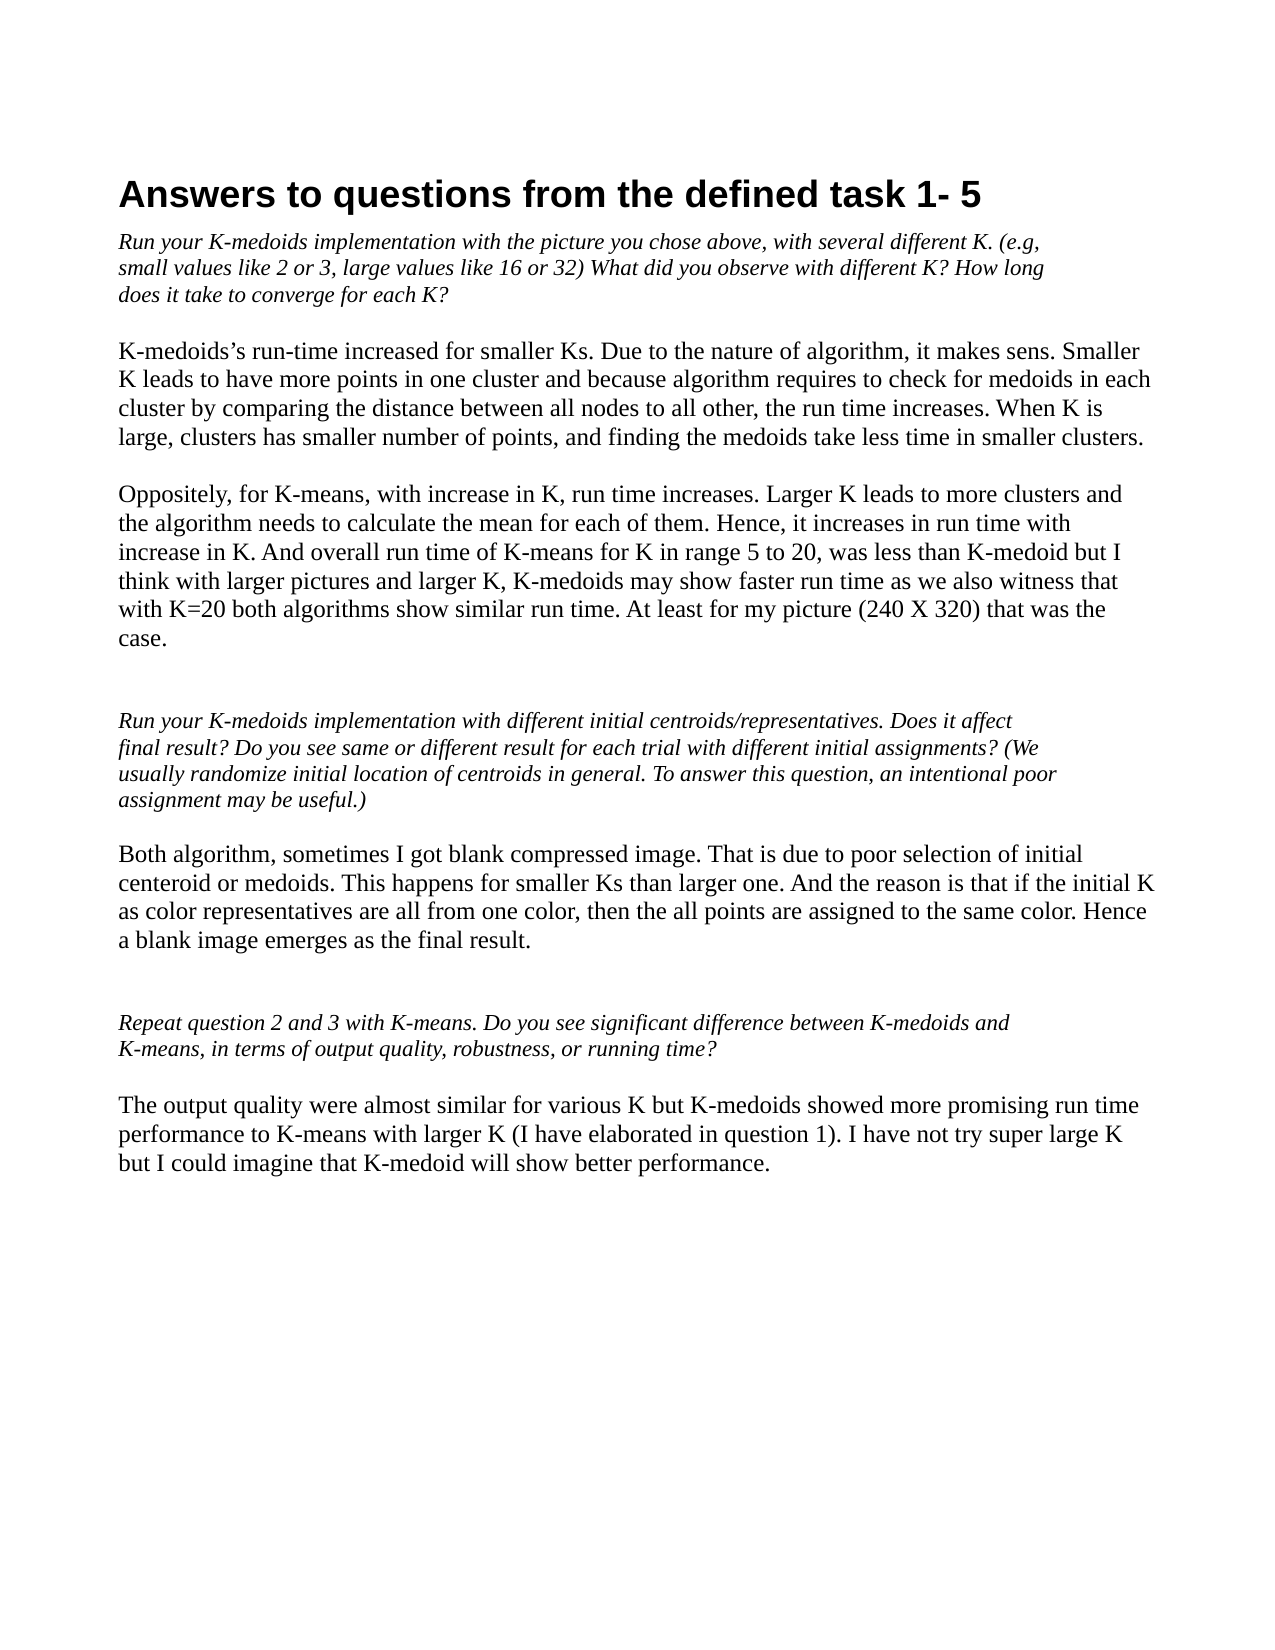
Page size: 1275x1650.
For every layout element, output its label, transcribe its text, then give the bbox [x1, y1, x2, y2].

text final result? Do you see same or different result for each trial with different initial assignments? (We [118, 733, 1157, 760]
text Both algorithm, sometimes I got blank compressed image. That is due to poor selection of initial centeroid or medoids. This happens for smaller Ks than larger one. And the reason is that if the initial K as color representatives are all from one color, then the all points are assigned to the same color. Hence a blank image emerges as the final result. [118, 839, 1157, 954]
text Oppositely, for K-means, with increase in K, run time increases. Larger K leads to more clusters and the algorithm needs to calculate the mean for each of them. Hence, it increases in run time with increase in K. And overall run time of K-means for K in range 5 to 20, was less than K-medoid but I think with larger pictures and larger K, K-medoids may show faster run time as we also witness that with K=20 both algorithms show similar run time. At least for my picture (240 X 320) that was the case. [118, 479, 1157, 652]
text The output quality were almost similar for various K but K-medoids showed more promising run time performance to K-means with larger K (I have elaborated in question 1). I have not try super large K but I could imagine that K-medoid will show better performance. [118, 1091, 1157, 1177]
subtitle Answers to questions from the defined task 1- 5 [118, 172, 1157, 216]
text Run your K-medoids implementation with the picture you chose above, with several different K. (e.g, [118, 228, 1157, 254]
text small values like 2 or 3, large values like 16 or 32) What did you observe with different K? How long [118, 254, 1157, 281]
text K-medoids’s run-time increased for smaller Ks. Due to the nature of algorithm, it makes sens. Smaller K leads to have more points in one cluster and because algorithm requires to check for medoids in each cluster by comparing the distance between all nodes to all other, the run time increases. When K is large, clusters has smaller number of points, and finding the medoids take less time in smaller clusters. [118, 336, 1157, 451]
text Repeat question 2 and 3 with K-means. Do you see significant difference between K-medoids and [118, 1009, 1157, 1035]
text usually randomize initial location of centroids in general. To answer this question, an intentional poor [118, 760, 1157, 786]
text assignment may be useful.) [118, 786, 1157, 813]
text does it take to converge for each K? [118, 281, 1157, 307]
text Run your K-medoids implementation with different initial centroids/representatives. Does it affect [118, 707, 1157, 733]
text K-means, in terms of output quality, robustness, or running time? [118, 1035, 1157, 1062]
